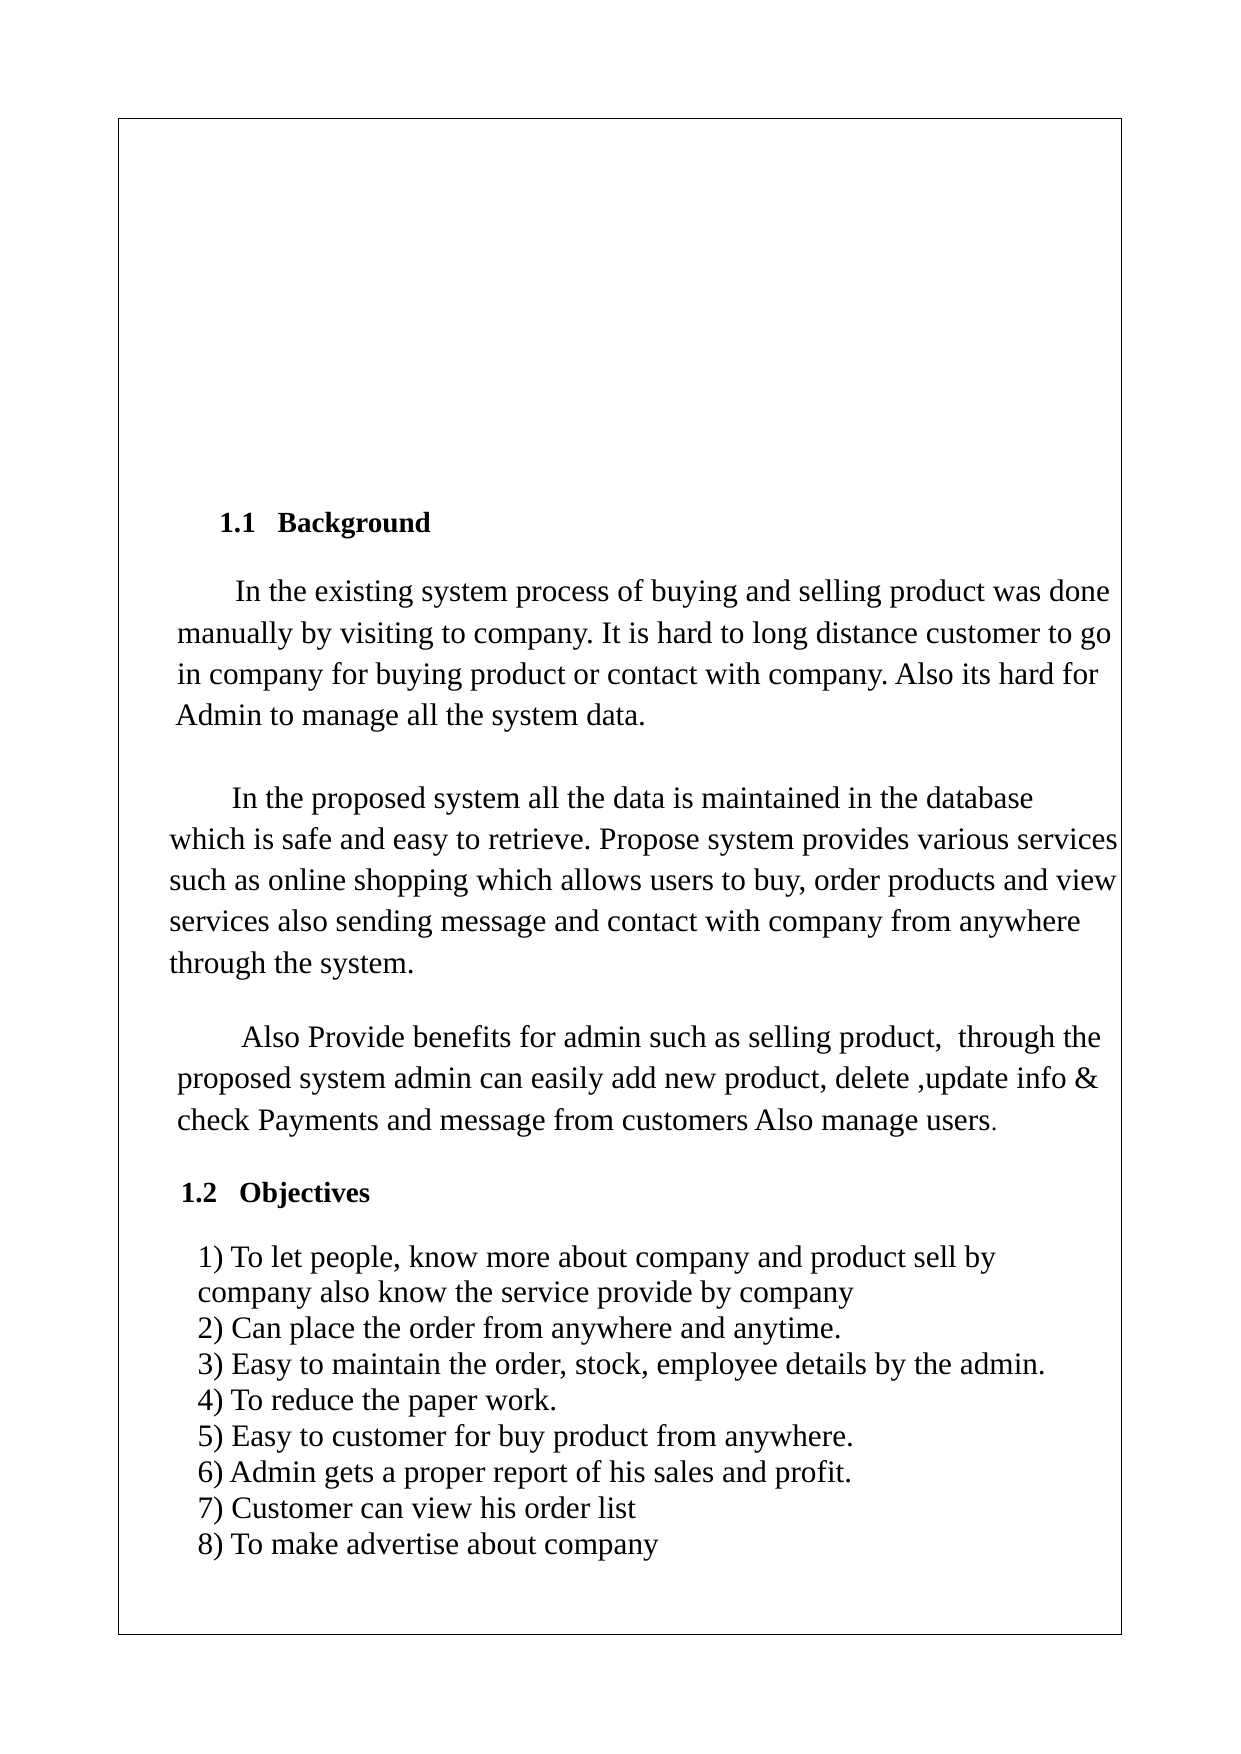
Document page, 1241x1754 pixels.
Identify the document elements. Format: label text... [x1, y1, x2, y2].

list 6) Admin gets a proper report of his sales and profit. [197, 1453, 1118, 1489]
list 1) To let people, know more about company and product sell by company also know the service provide by company [197, 1238, 1118, 1310]
list 8) To make advertise about company [197, 1525, 1118, 1561]
list such as online shopping which allows users to buy, order products and view [122, 861, 1118, 897]
list 3) Easy to maintain the order, stock, employee details by the admin. [197, 1346, 1118, 1382]
list which is safe and easy to retrieve. Propose system provides various services [122, 820, 1118, 856]
list In the existing system process of buying and selling product was done [197, 573, 1118, 609]
list in company for buying product or contact with company. Also its hard for [122, 655, 1118, 691]
list 1.1 Background [122, 506, 1118, 539]
list 1.2 Objectives [122, 1176, 1118, 1209]
list proposed system admin can easily add new product, delete ,update info & [122, 1059, 1118, 1095]
list check Payments and message from customers Also manage users. [122, 1101, 1118, 1137]
list services also sending message and contact with company from anywhere [122, 903, 1118, 939]
list In the proposed system all the data is maintained in the database [122, 779, 1118, 815]
list 5) Easy to customer for buy product from anywhere. [197, 1417, 1118, 1453]
list 7) Customer can view his order list [197, 1489, 1118, 1525]
list manually by visiting to company. It is hard to long distance customer to go [122, 614, 1118, 650]
list through the system. [122, 944, 1118, 980]
list 2) Can place the order from anywhere and anytime. [197, 1310, 1118, 1346]
list Also Provide benefits for admin such as selling product, through the [197, 1018, 1118, 1054]
list Admin to manage all the system data. [122, 696, 1118, 732]
list 4) To reduce the paper work. [197, 1382, 1118, 1417]
